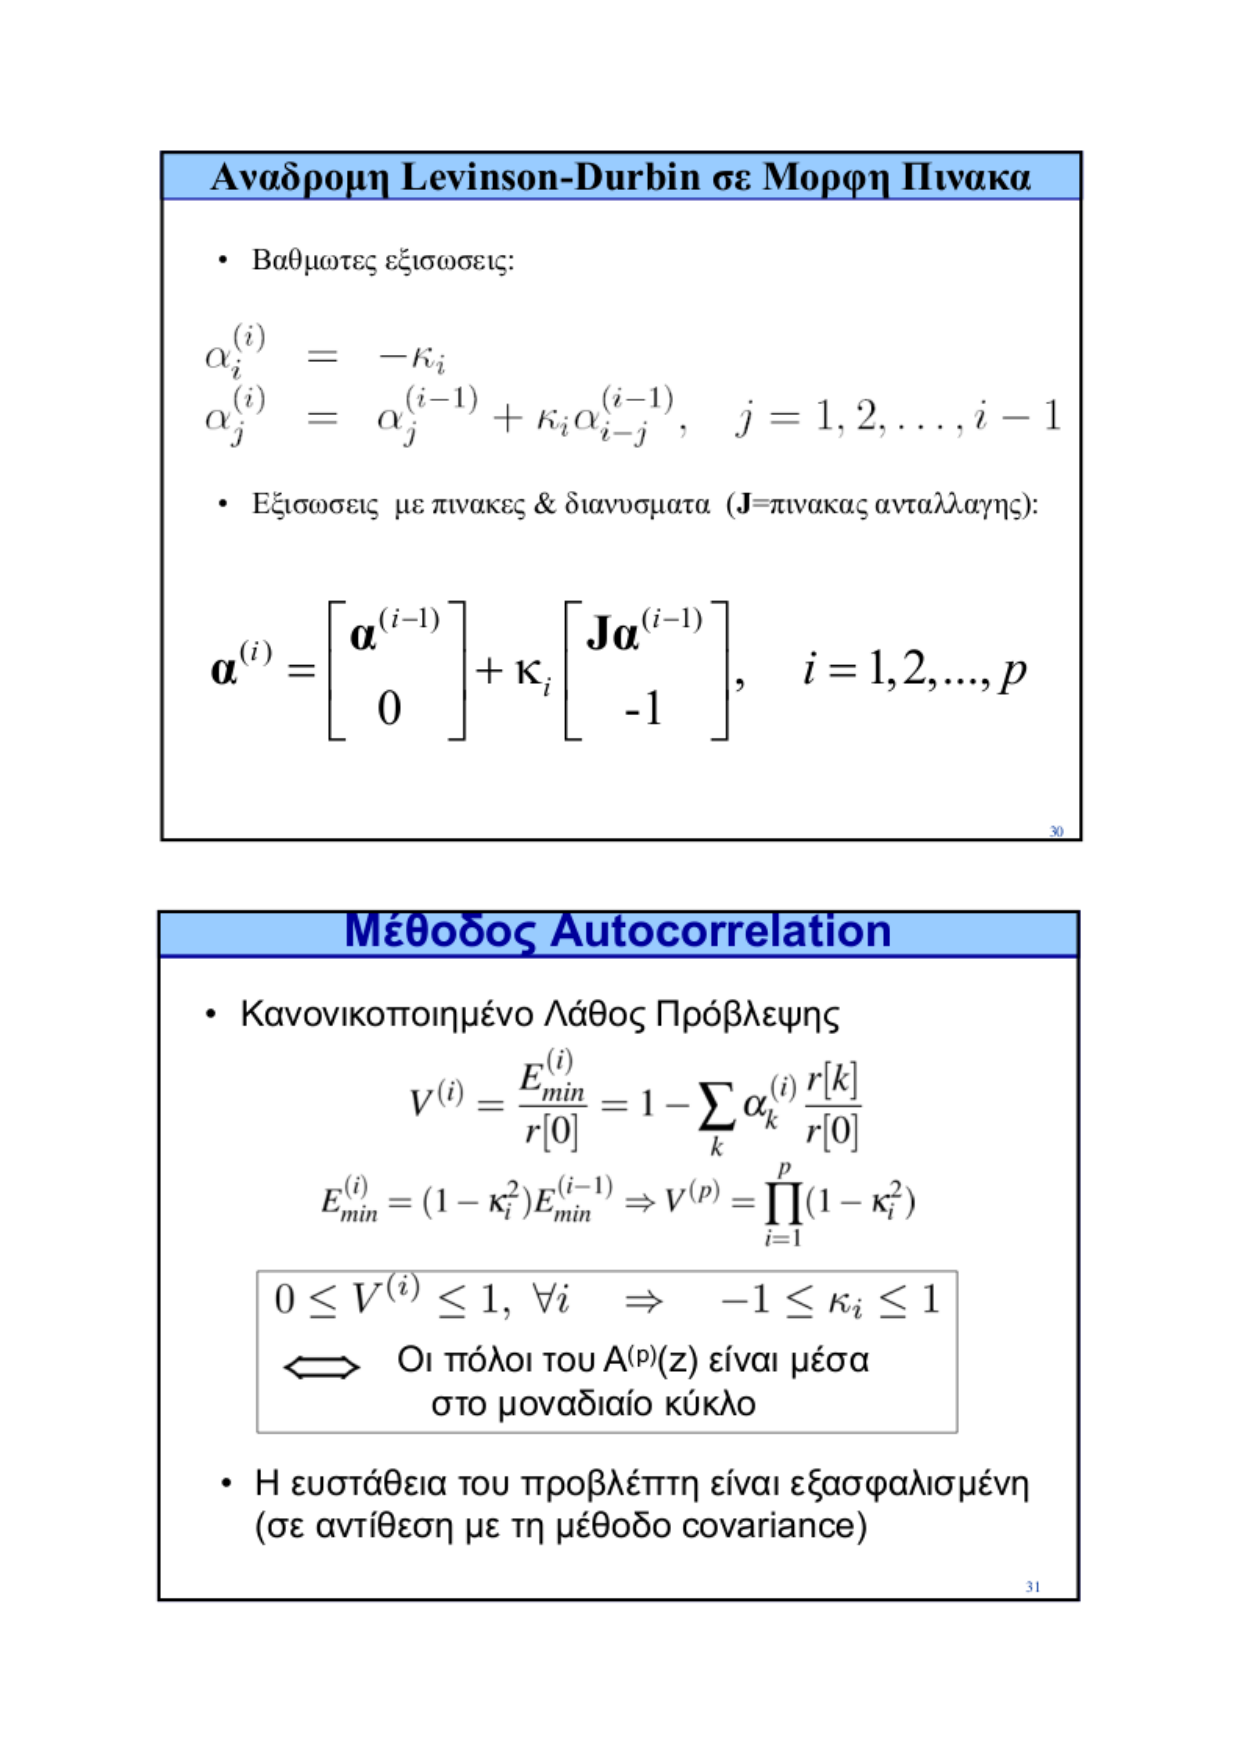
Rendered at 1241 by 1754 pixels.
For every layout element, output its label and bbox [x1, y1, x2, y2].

picture [127, 118, 1114, 851]
picture [128, 901, 1130, 1611]
